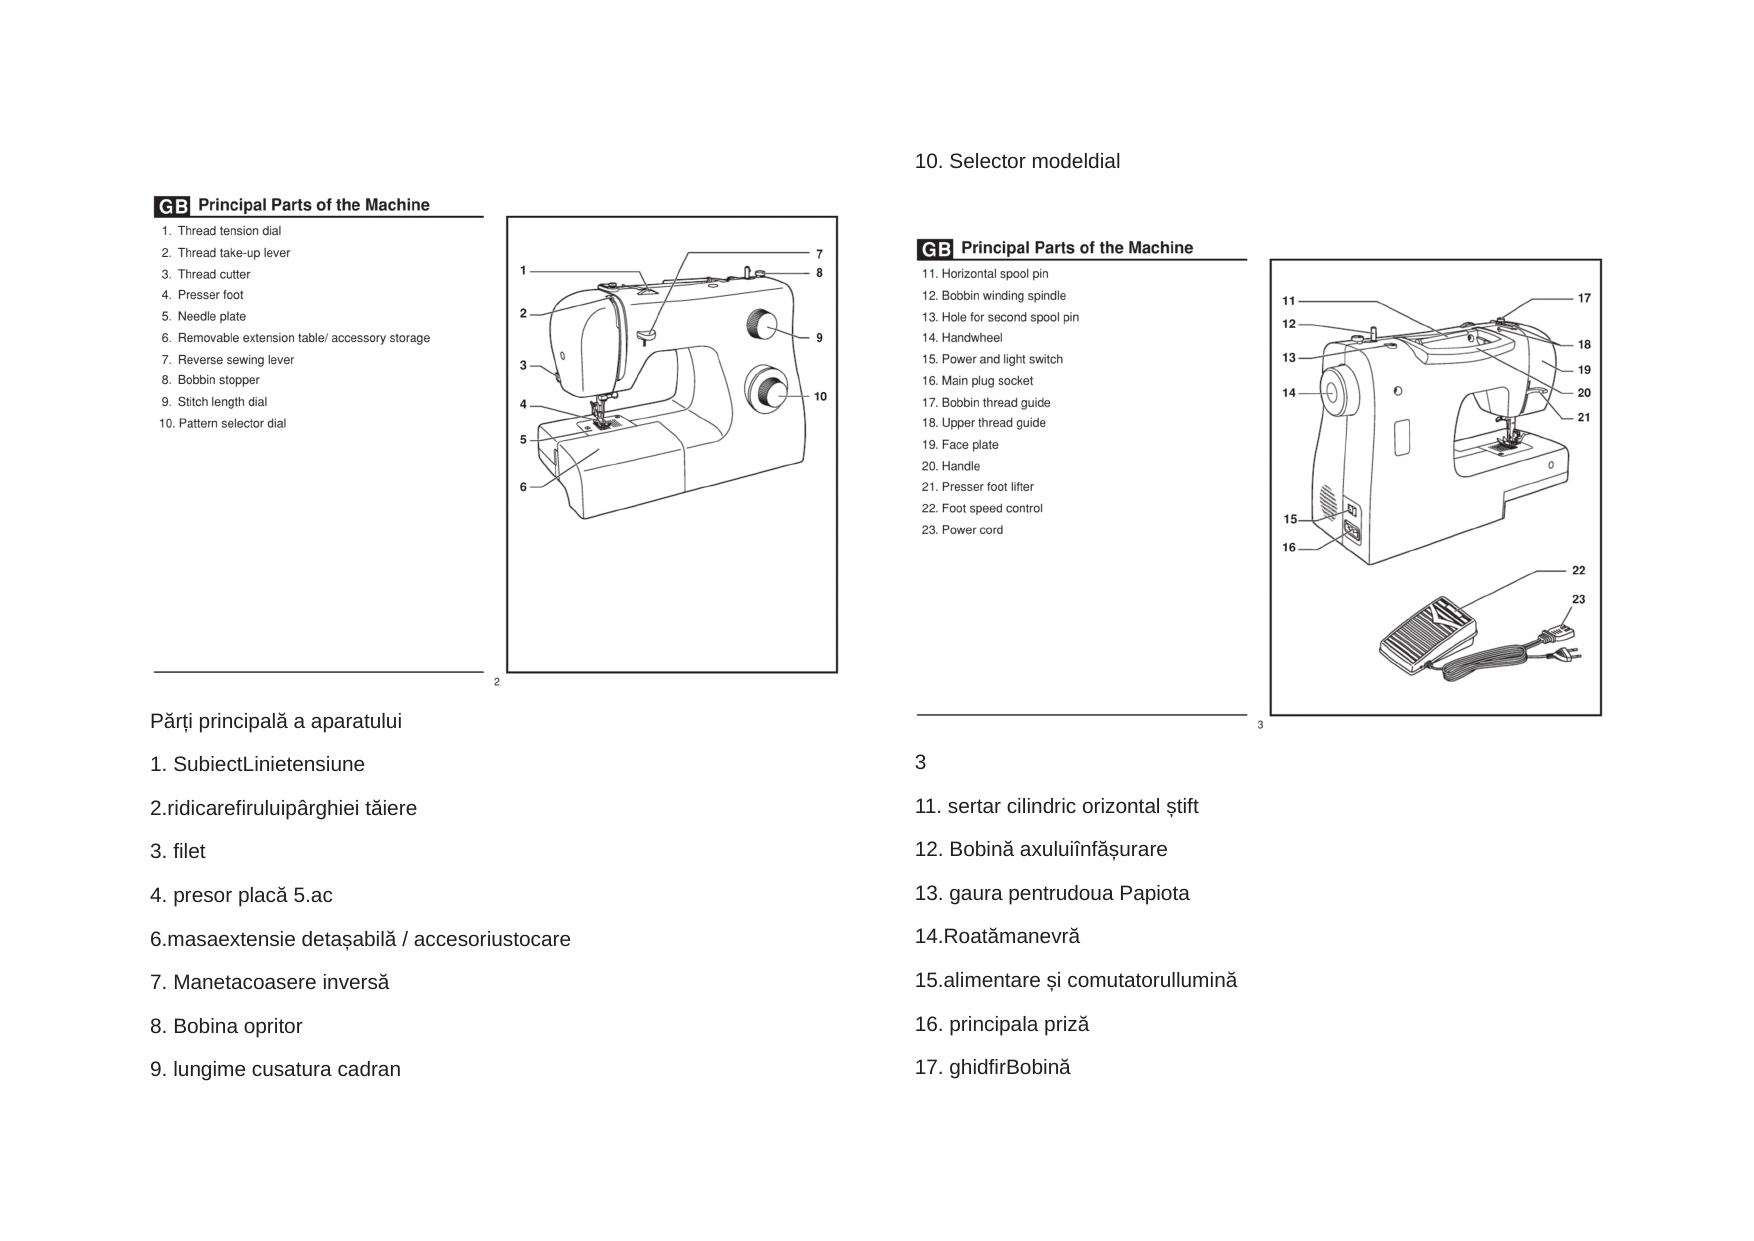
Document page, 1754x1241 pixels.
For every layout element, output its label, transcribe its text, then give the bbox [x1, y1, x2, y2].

text 14.Roatămanevră [914, 926, 1604, 948]
text Părți principală a aparatului [150, 710, 839, 733]
text 2.ridicarefiruluipârghiei tăiere [150, 797, 839, 820]
picture [150, 193, 839, 690]
text 15.alimentare și comutatorullumină [914, 969, 1604, 992]
text 17. ghidfirBobină [914, 1056, 1604, 1079]
text 9. lungime cusatura cadran [150, 1058, 839, 1081]
text 3. filet [150, 841, 839, 863]
text GB [914, 193, 1604, 216]
text 13. gaura pentrudoua Papiota [914, 882, 1604, 905]
text 16. principala priză [914, 1013, 1604, 1036]
text 4. presor placă 5.ac [150, 884, 839, 907]
text 8. Bobina opritor [150, 1015, 839, 1038]
text GB [150, 150, 839, 173]
text 1. SubiectLinietensiune [150, 754, 839, 776]
text 3 [914, 752, 1604, 774]
text 12. Bobină axuluiînfășurare [914, 839, 1604, 861]
text 6.masaextensie detașabilă / accesoriustocare [150, 928, 839, 951]
picture [914, 237, 1604, 731]
text 7. Manetacoasere inversă [150, 971, 839, 994]
text 10. Selector modeldial [914, 150, 1604, 173]
text 11. sertar cilindric orizontal știft [914, 795, 1604, 818]
